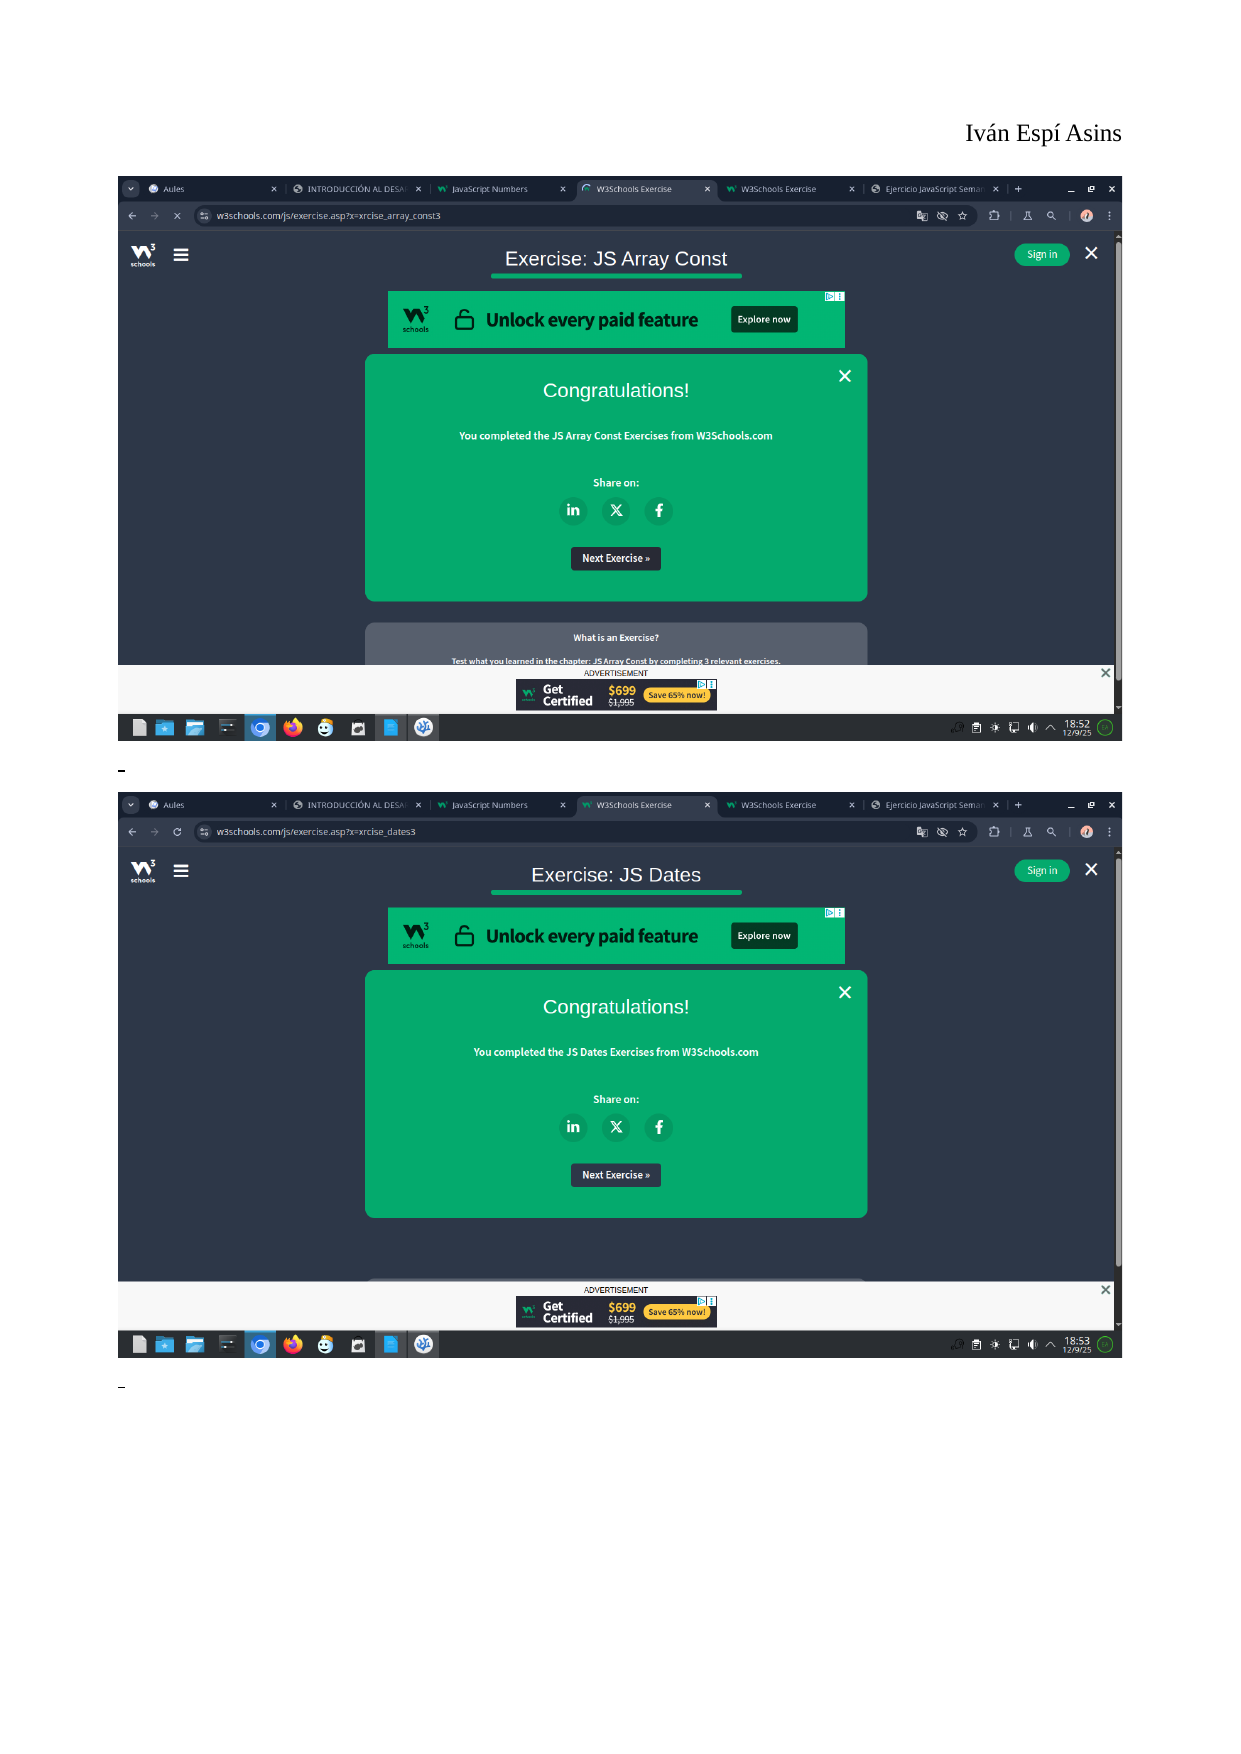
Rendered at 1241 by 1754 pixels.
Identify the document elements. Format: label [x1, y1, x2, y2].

picture [118, 792, 1123, 1358]
picture [118, 176, 1123, 741]
